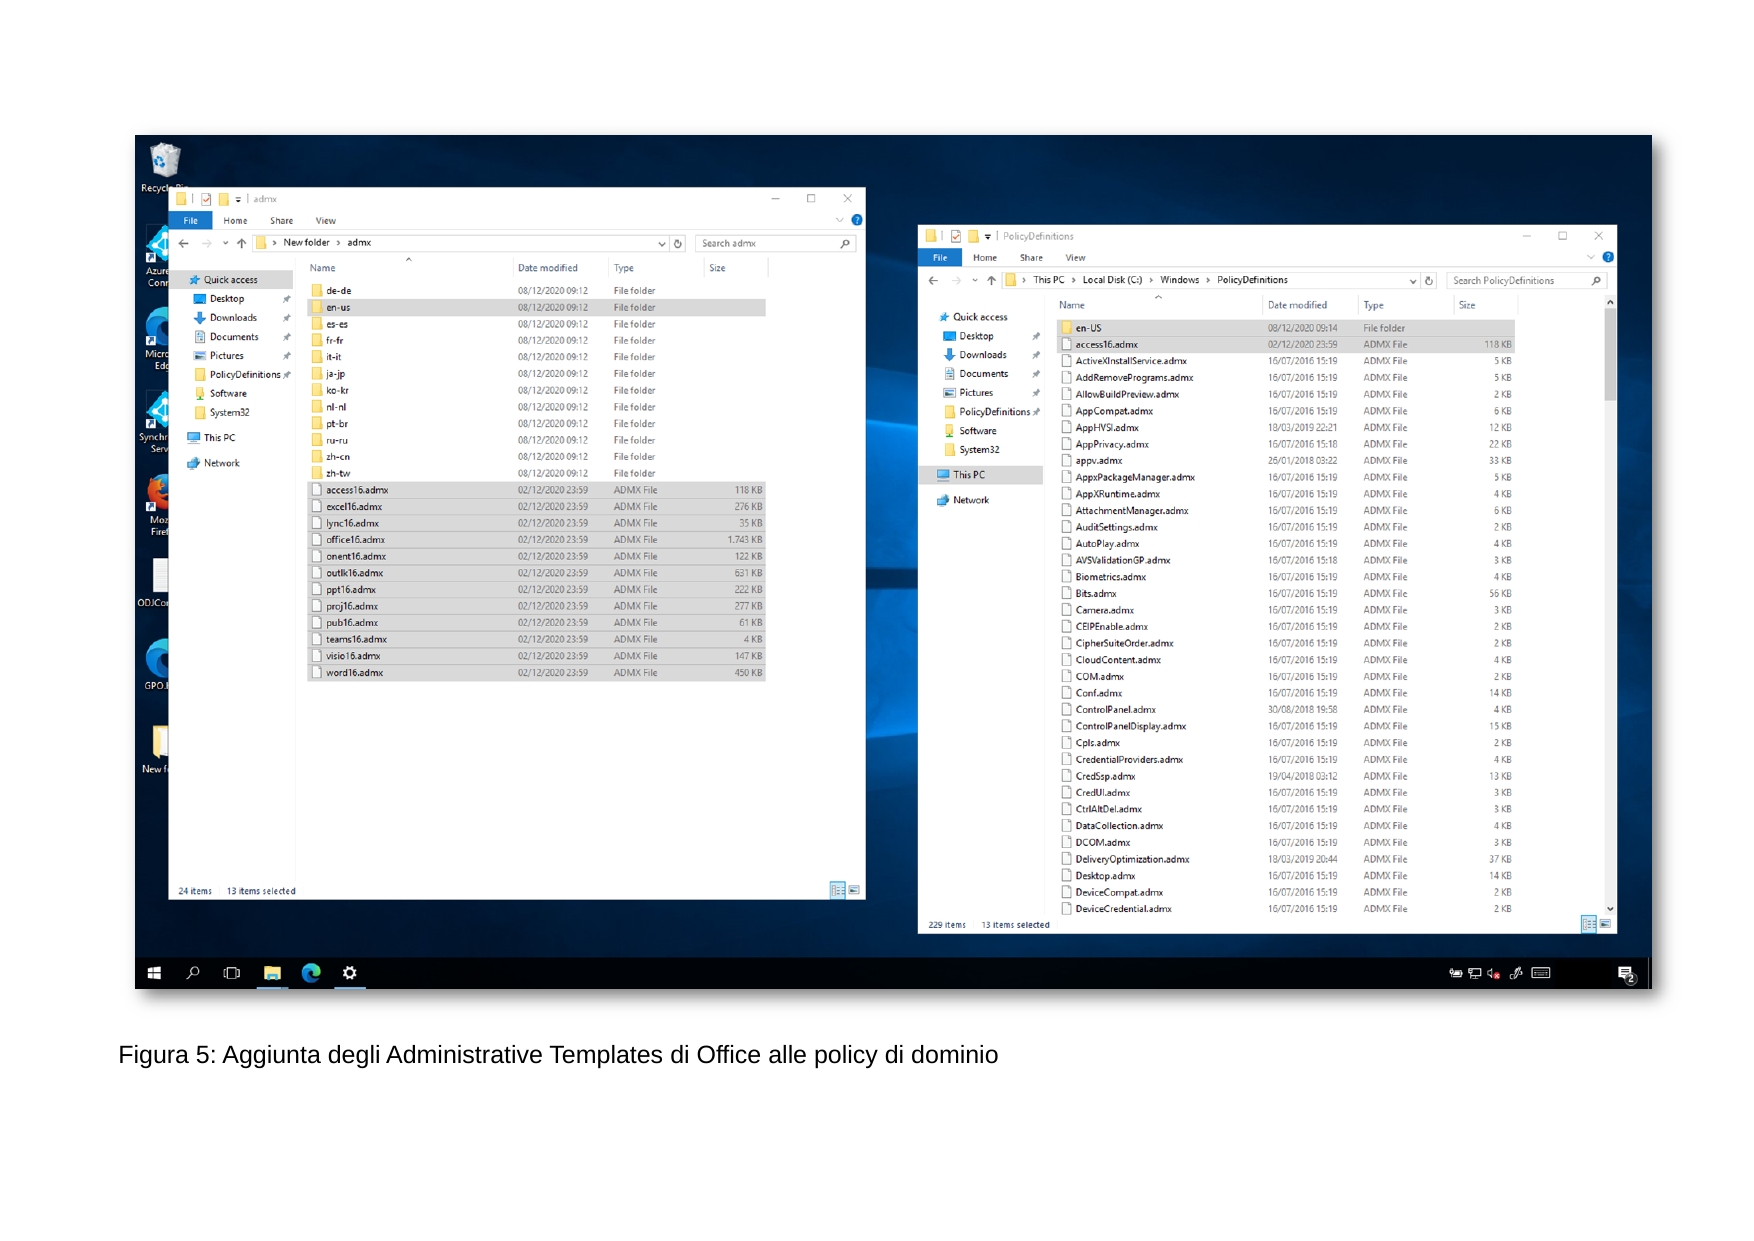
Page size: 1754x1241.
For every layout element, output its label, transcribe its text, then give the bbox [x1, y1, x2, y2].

picture [118, 118, 1685, 1022]
text Figura 5: Aggiunta degli Administrative Templates di Office alle policy di dominio [118, 1041, 1636, 1069]
